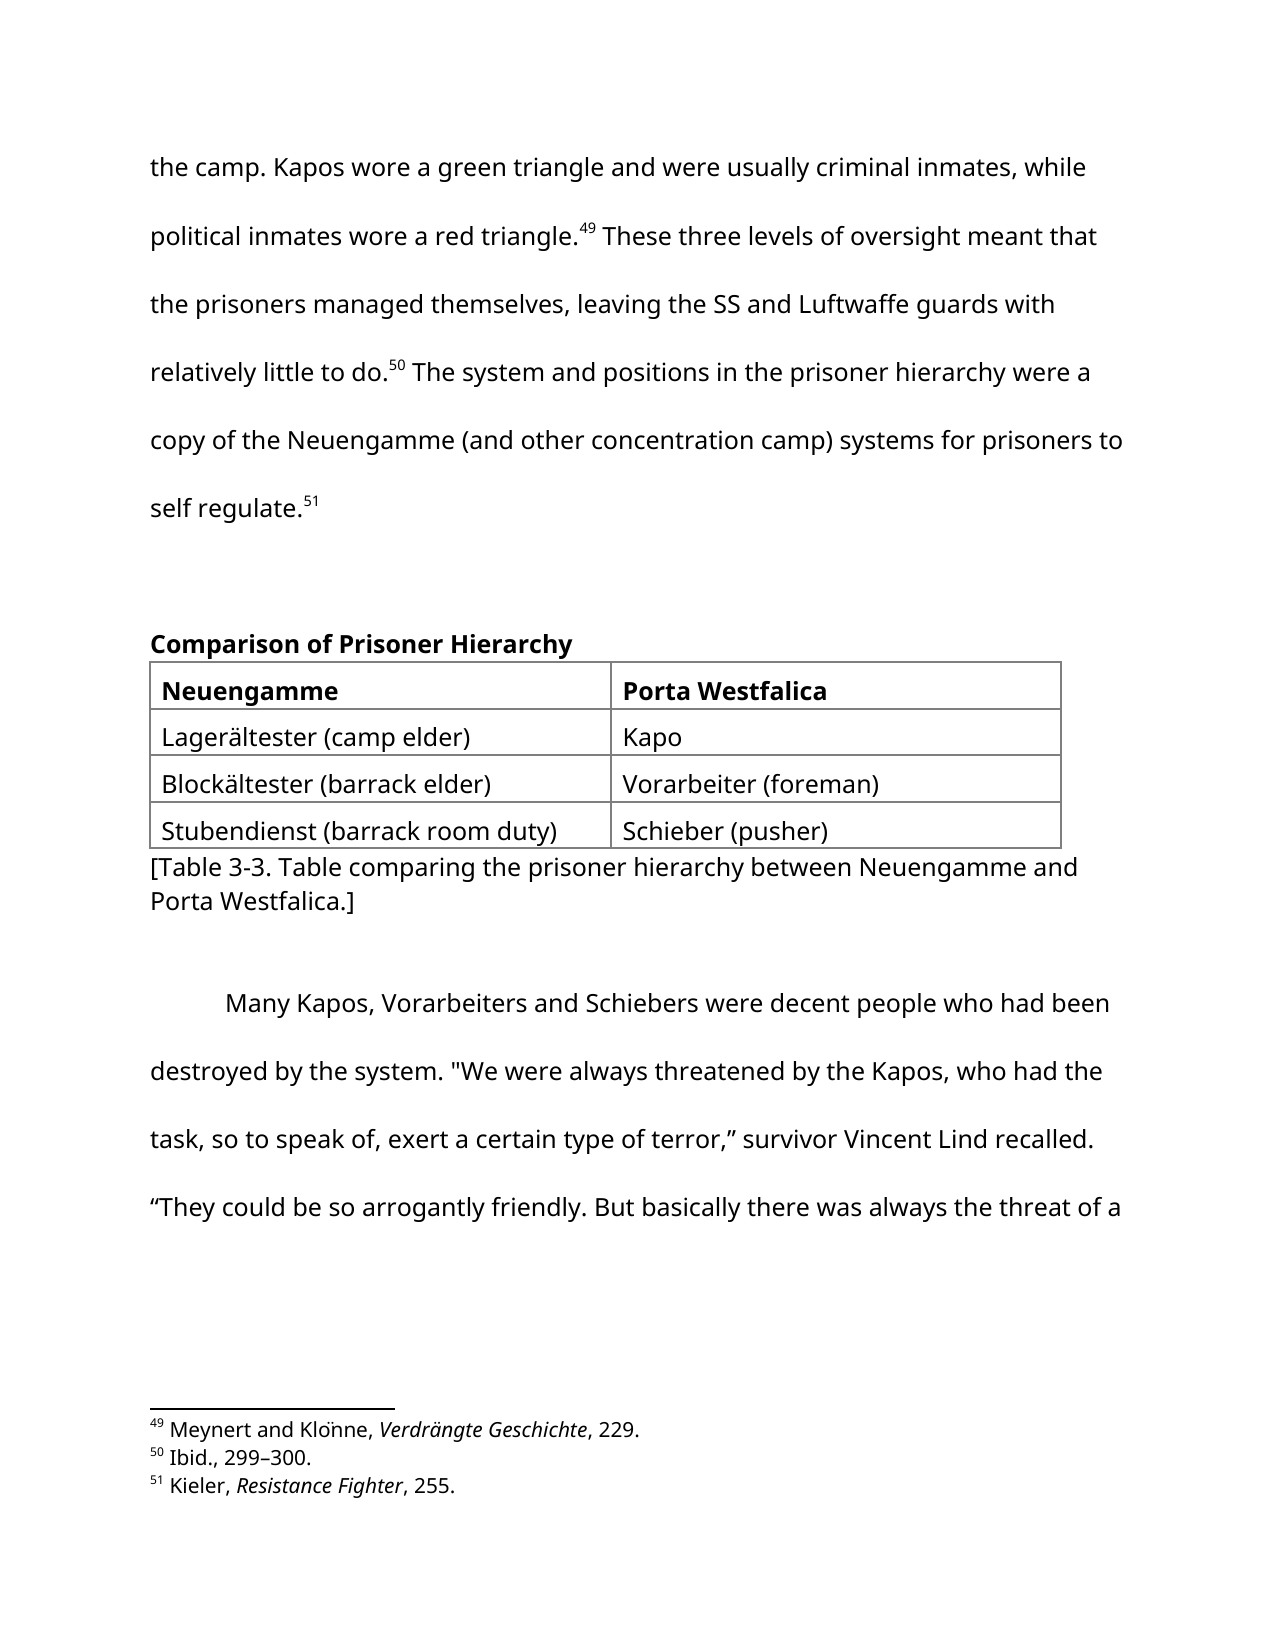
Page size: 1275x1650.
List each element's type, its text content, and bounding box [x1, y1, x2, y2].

text [Table 3-3. Table comparing the prisoner hierarchy between Neuengamme and Porta Westfalica.] [150, 849, 1125, 917]
table_header Porta Westfalica [612, 663, 1060, 707]
table_cell Lagerältester (camp elder) [151, 710, 610, 754]
text Kieler, Resistance Fighter, 255. [150, 1472, 1125, 1500]
table_cell Kapo [612, 710, 1060, 754]
table_header Neuengamme [151, 663, 610, 707]
table_cell Vorarbeiter (foreman) [612, 756, 1060, 801]
text the camp. Kapos wore a green triangle and were usually criminal inmates, while political inmates wore a red triangle. These three levels of oversight meant that the prisoners managed themselves, leaving the SS and Luftwaffe guards with relatively little to do. The system and positions in the prisoner hierarchy were a copy of the Neuengamme (and other concentration camp) systems for prisoners to self regulate. [150, 150, 1125, 525]
text Comparison of Prisoner Hierarchy [150, 627, 1125, 661]
text Many Kapos, Vorarbeiters and Schiebers were decent people who had been destroyed by the system. "We were always threatened by the Kapos, who had the task, so to speak of, exert a certain type of terror,” survivor Vincent Lind recalled. “They could be so arrogantly friendly. But basically there was always the threat of a [150, 986, 1125, 1224]
table_cell Stubendienst (barrack room duty) [151, 803, 610, 847]
text Meynert and Klönne, Verdrängte Geschichte, 229. [150, 1415, 1125, 1443]
table_cell Schieber (pusher) [612, 803, 1060, 847]
text Ibid., 299–300. [150, 1443, 1125, 1472]
table_cell Blockältester (barrack elder) [151, 756, 610, 801]
